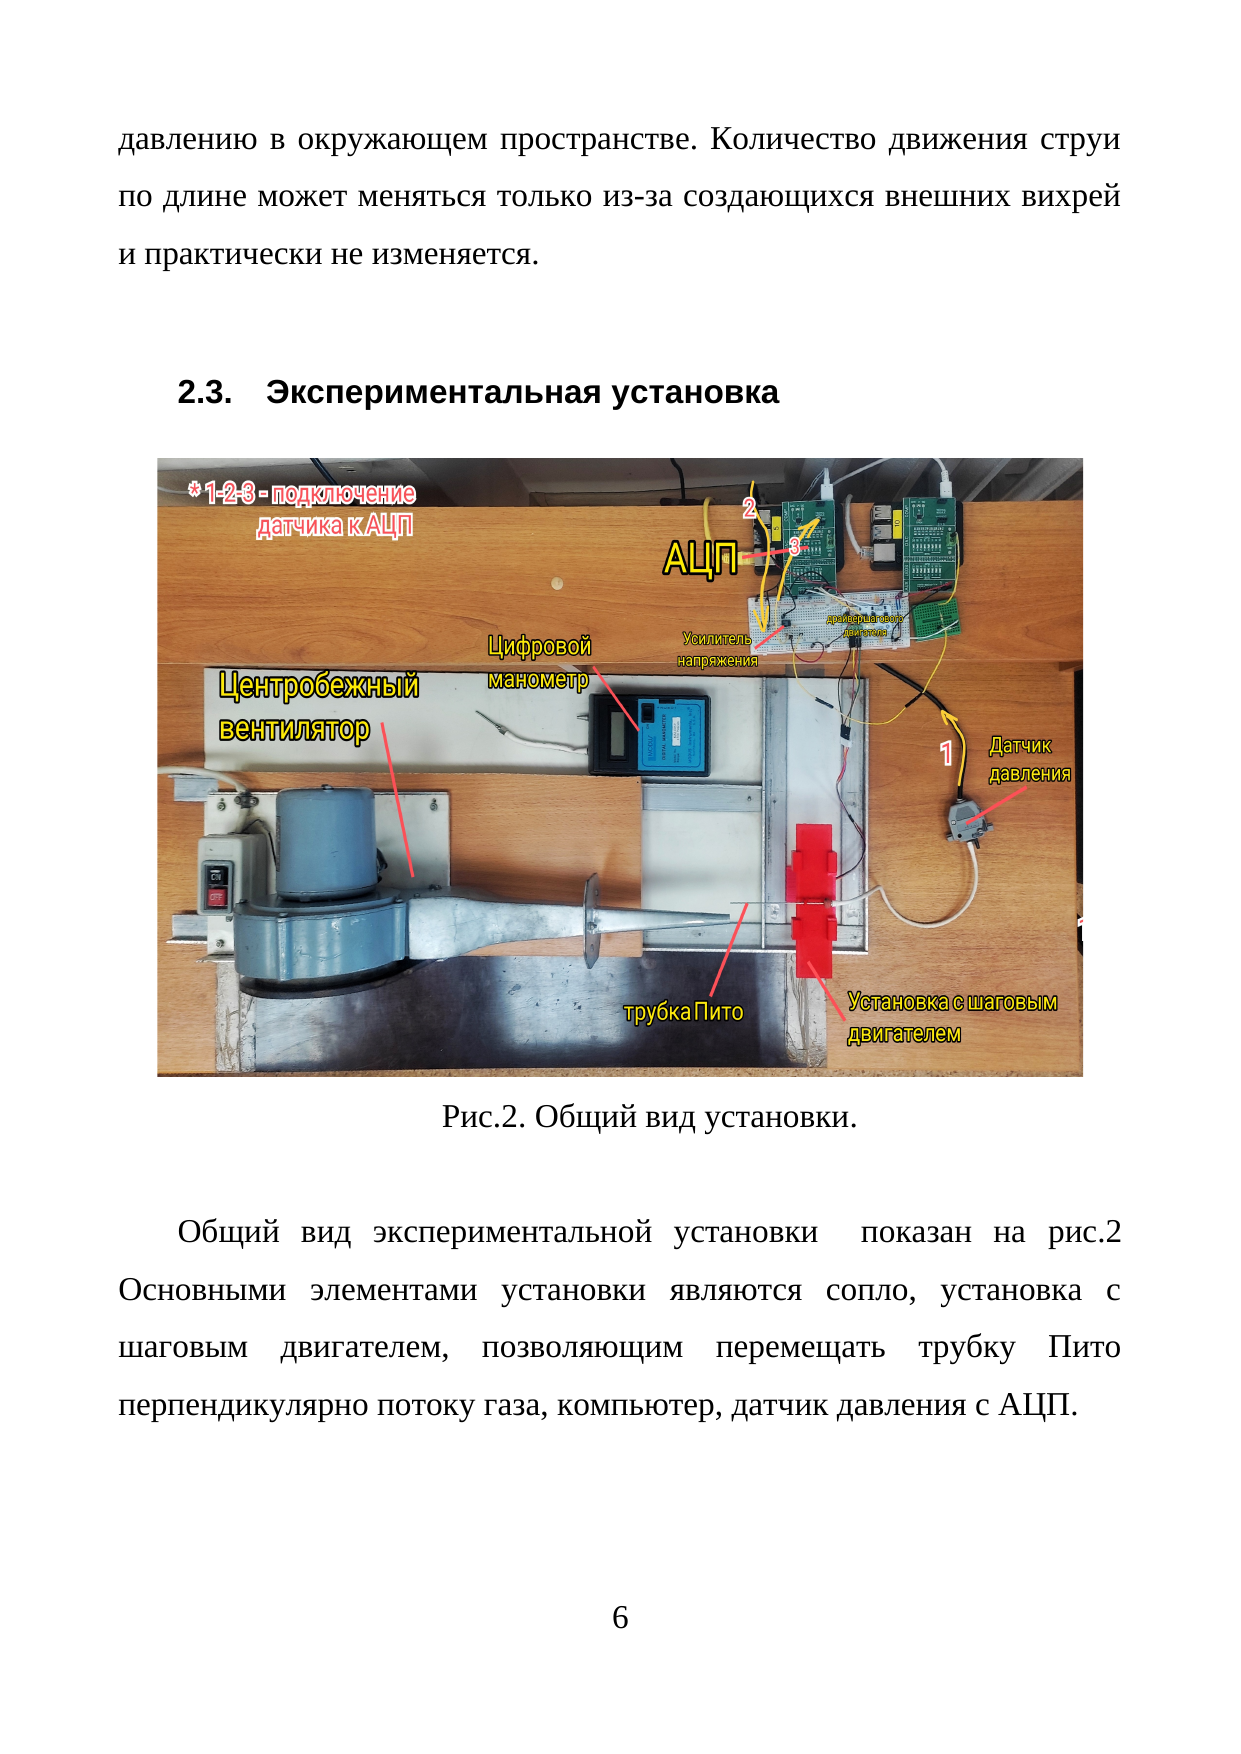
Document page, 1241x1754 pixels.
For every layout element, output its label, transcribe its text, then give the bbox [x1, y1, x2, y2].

text Общий вид экспериментальной установки показан на рис.2 Основными элементами установки являются сопло, установка с шаговым двигателем, позволяющим перемещать трубку Пито перпендикулярно потоку газа, компьютер, датчик давления с АЦП. [118, 1211, 1122, 1422]
text давлению в окружающем пространстве. Количество движения струи по длине может меняться только из-за создающихся внешних вихрей и практически не изменяется. [118, 118, 1122, 271]
picture [157, 458, 1084, 1077]
text Рис.2. Общий вид установки. [118, 1096, 1122, 1134]
subtitle Экспериментальная установка [118, 372, 1122, 410]
